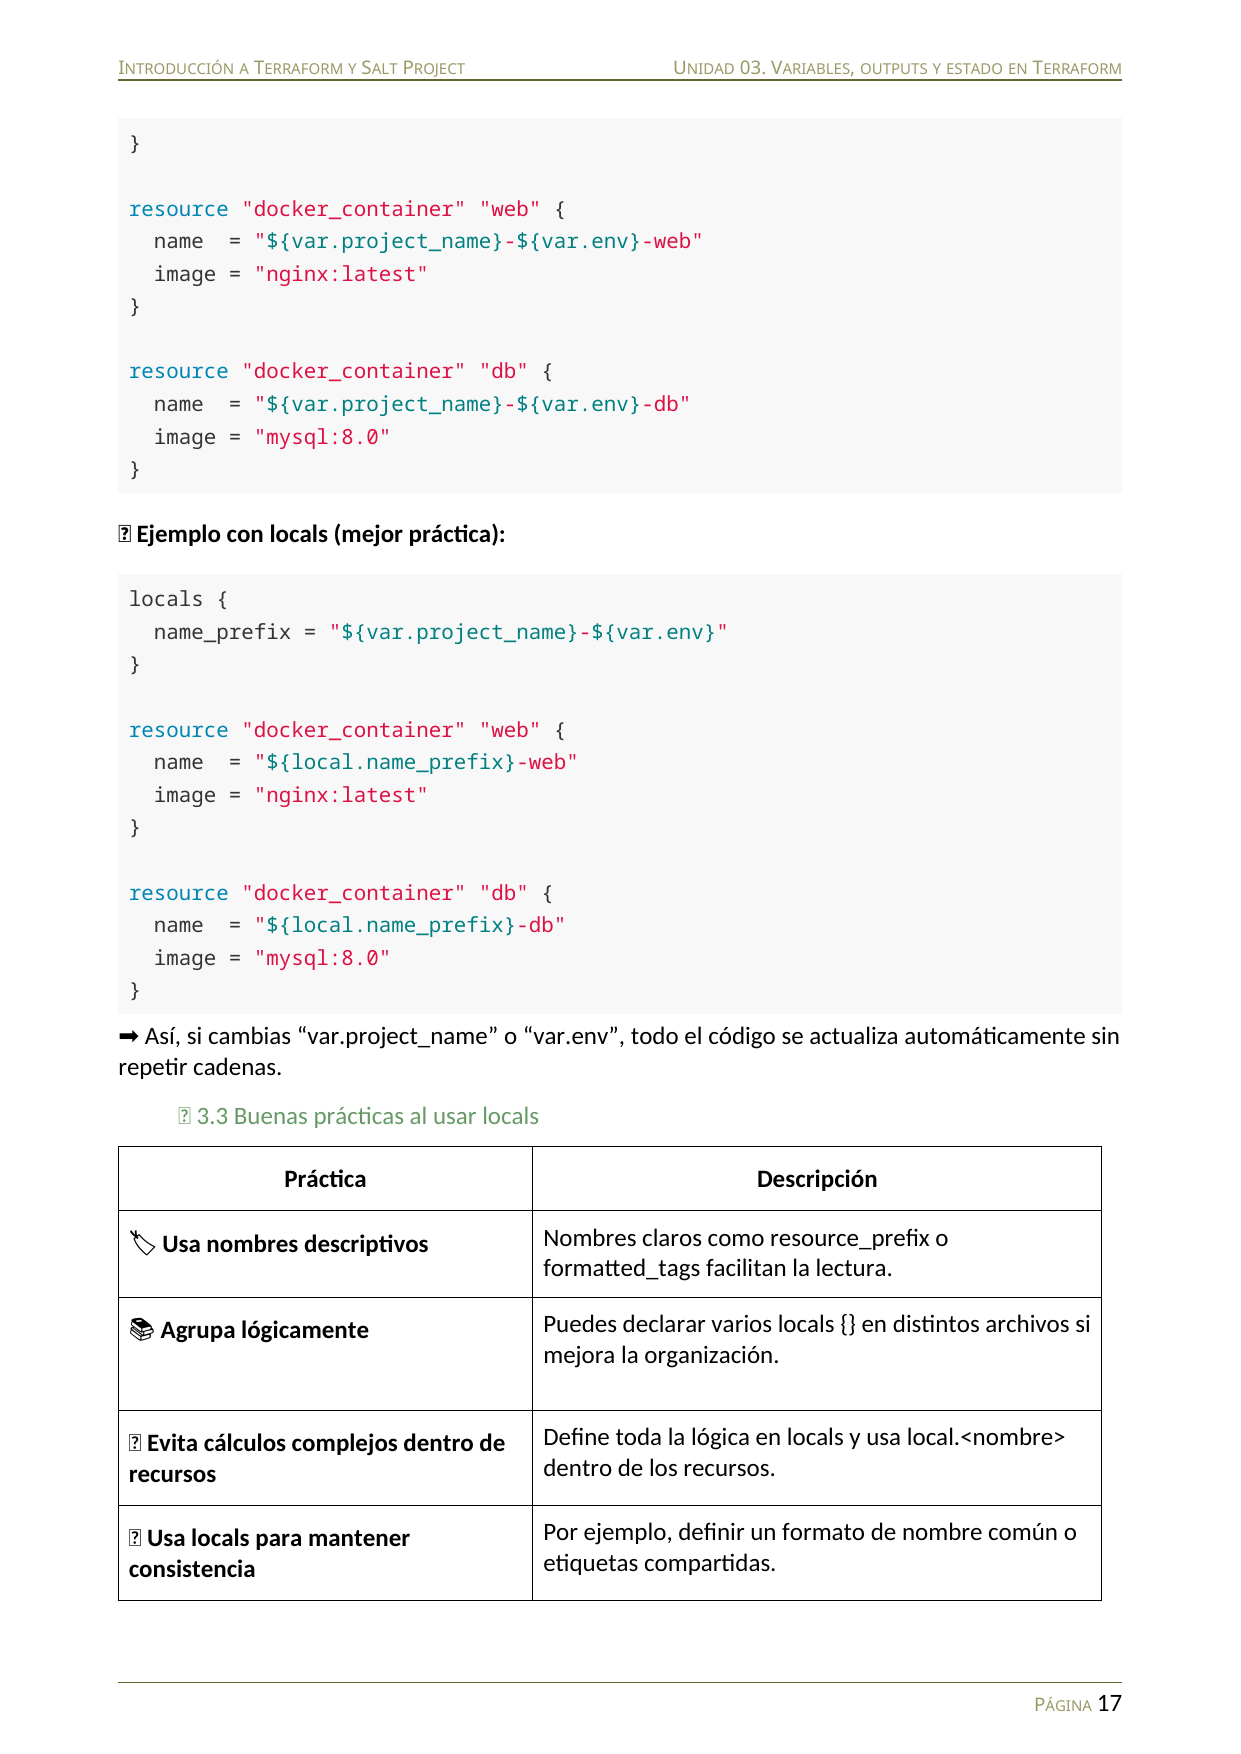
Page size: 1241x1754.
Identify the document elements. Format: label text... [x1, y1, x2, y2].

table_header locals { name_prefix = "${var.project_name}-${var.env}" } resource "docker_container" "web" { name = "${local.name_prefix}-web" image = "nginx:latest" } resource "docker_container" "db" { name = "${local.name_prefix}-db" image = "mysql:8.0" } [118, 574, 1122, 1014]
table_cell 🏷️ Usa nombres descriptivos [119, 1211, 532, 1297]
table_header Práctica [119, 1147, 532, 1210]
table_cell Define toda la lógica en locals y usa local.<nombre> dentro de los recursos. [533, 1411, 1101, 1505]
table_cell Nombres claros como resource_prefix o formatted_tags facilitan la lectura. [533, 1211, 1101, 1297]
table_cell 📚 Agrupa lógicamente [119, 1298, 532, 1410]
table_cell 🧩 Usa locals para mantener consistencia [119, 1506, 532, 1600]
table_header } resource "docker_container" "web" { name = "${var.project_name}-${var.env}-web" image = "nginx:latest" } resource "docker_container" "db" { name = "${var.project_name}-${var.env}-db" image = "mysql:8.0" } [118, 118, 1122, 493]
table_header Descripción [533, 1147, 1101, 1210]
table_cell Puedes declarar varios locals {} en distintos archivos si mejora la organización. [533, 1298, 1101, 1410]
table_cell 🧮 Evita cálculos complejos dentro de recursos [119, 1411, 532, 1505]
text ➡️ Así, si cambias “var.project_name” o “var.env”, todo el código se actualiza automáticamente sin repetir cadenas. [118, 1020, 1122, 1081]
text 💡 Ejemplo con locals (mejor práctica): [118, 518, 1122, 549]
subtitle 🧠 3.3 Buenas prácticas al usar locals [178, 1100, 1122, 1131]
table_cell Por ejemplo, definir un formato de nombre común o etiquetas compartidas. [533, 1506, 1101, 1600]
